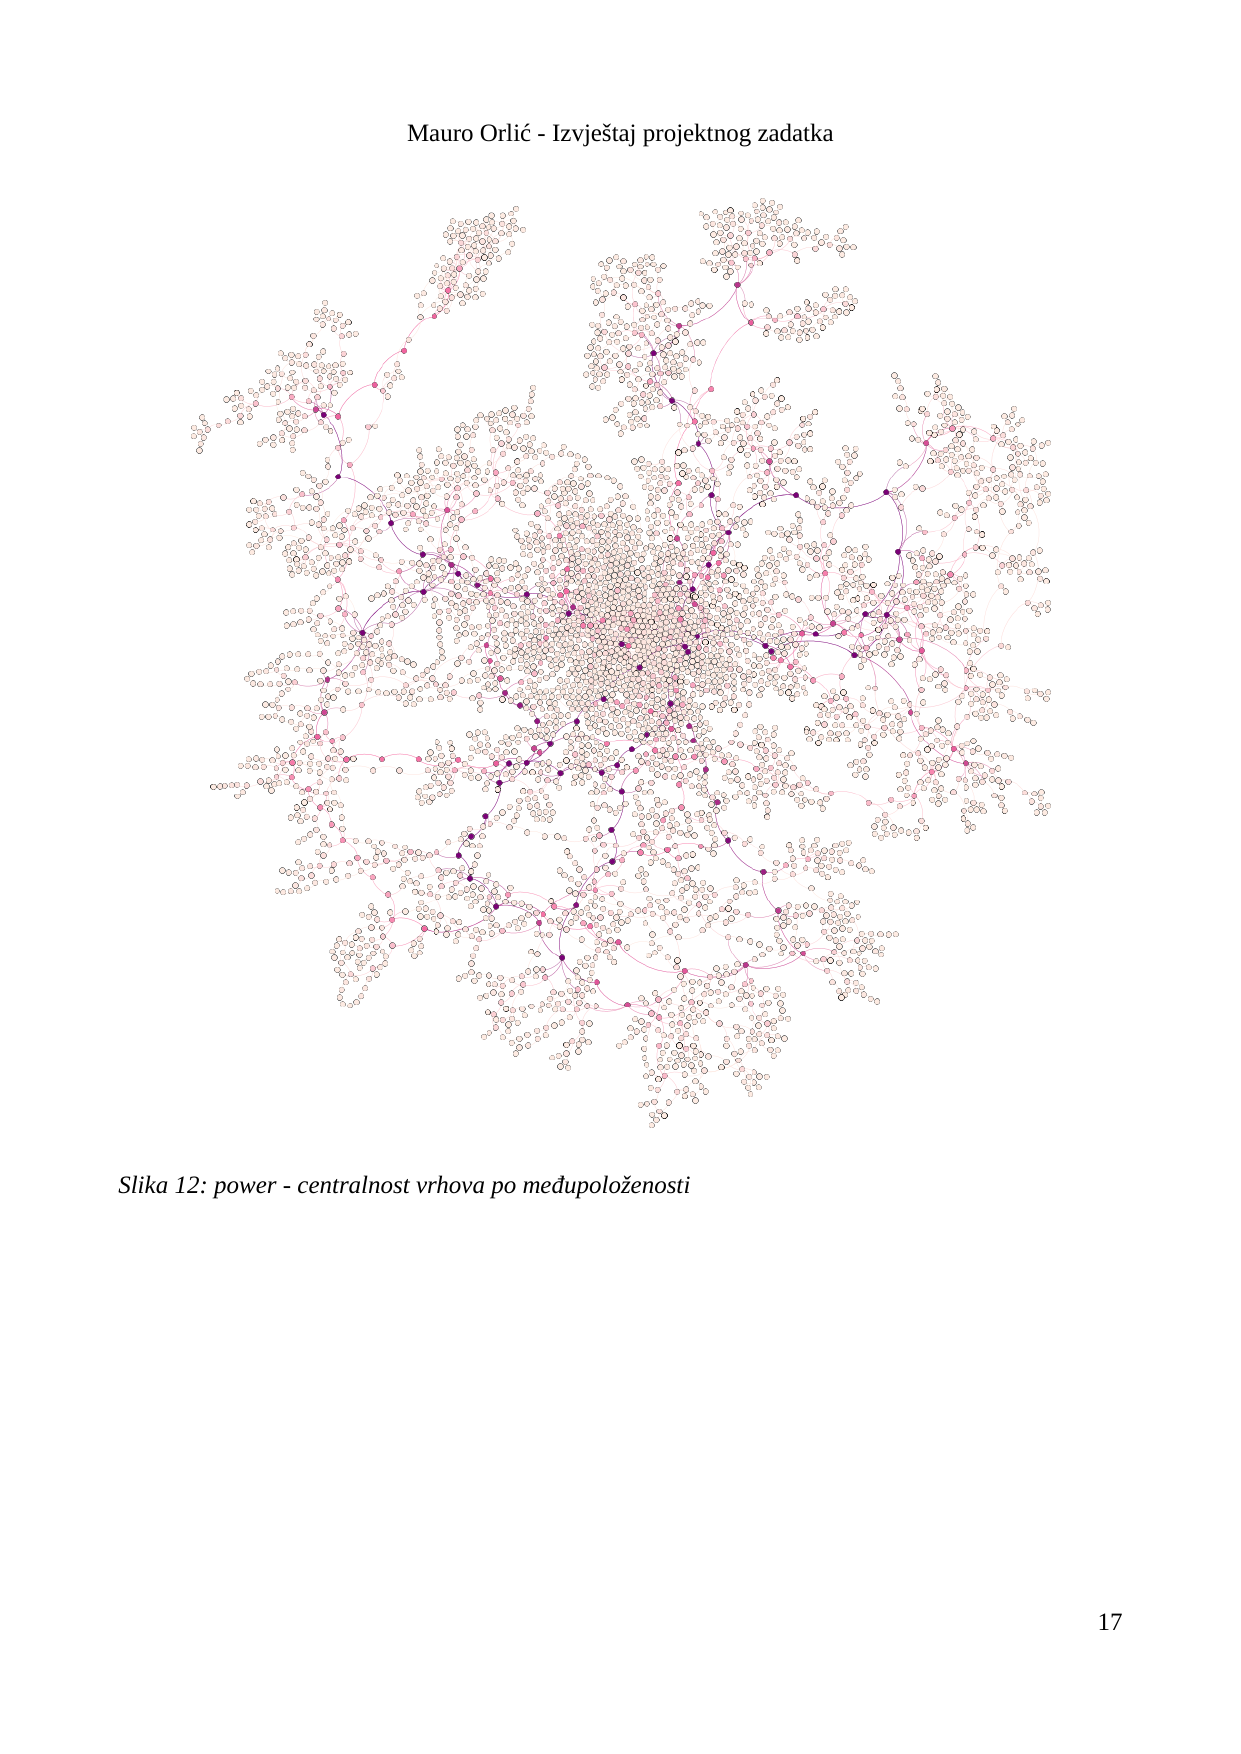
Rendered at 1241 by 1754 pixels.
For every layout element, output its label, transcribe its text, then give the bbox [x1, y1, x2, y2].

text Slika 12: power - centralnost vrhova po međupoloženosti [118, 1165, 1122, 1198]
picture [118, 160, 1123, 1165]
